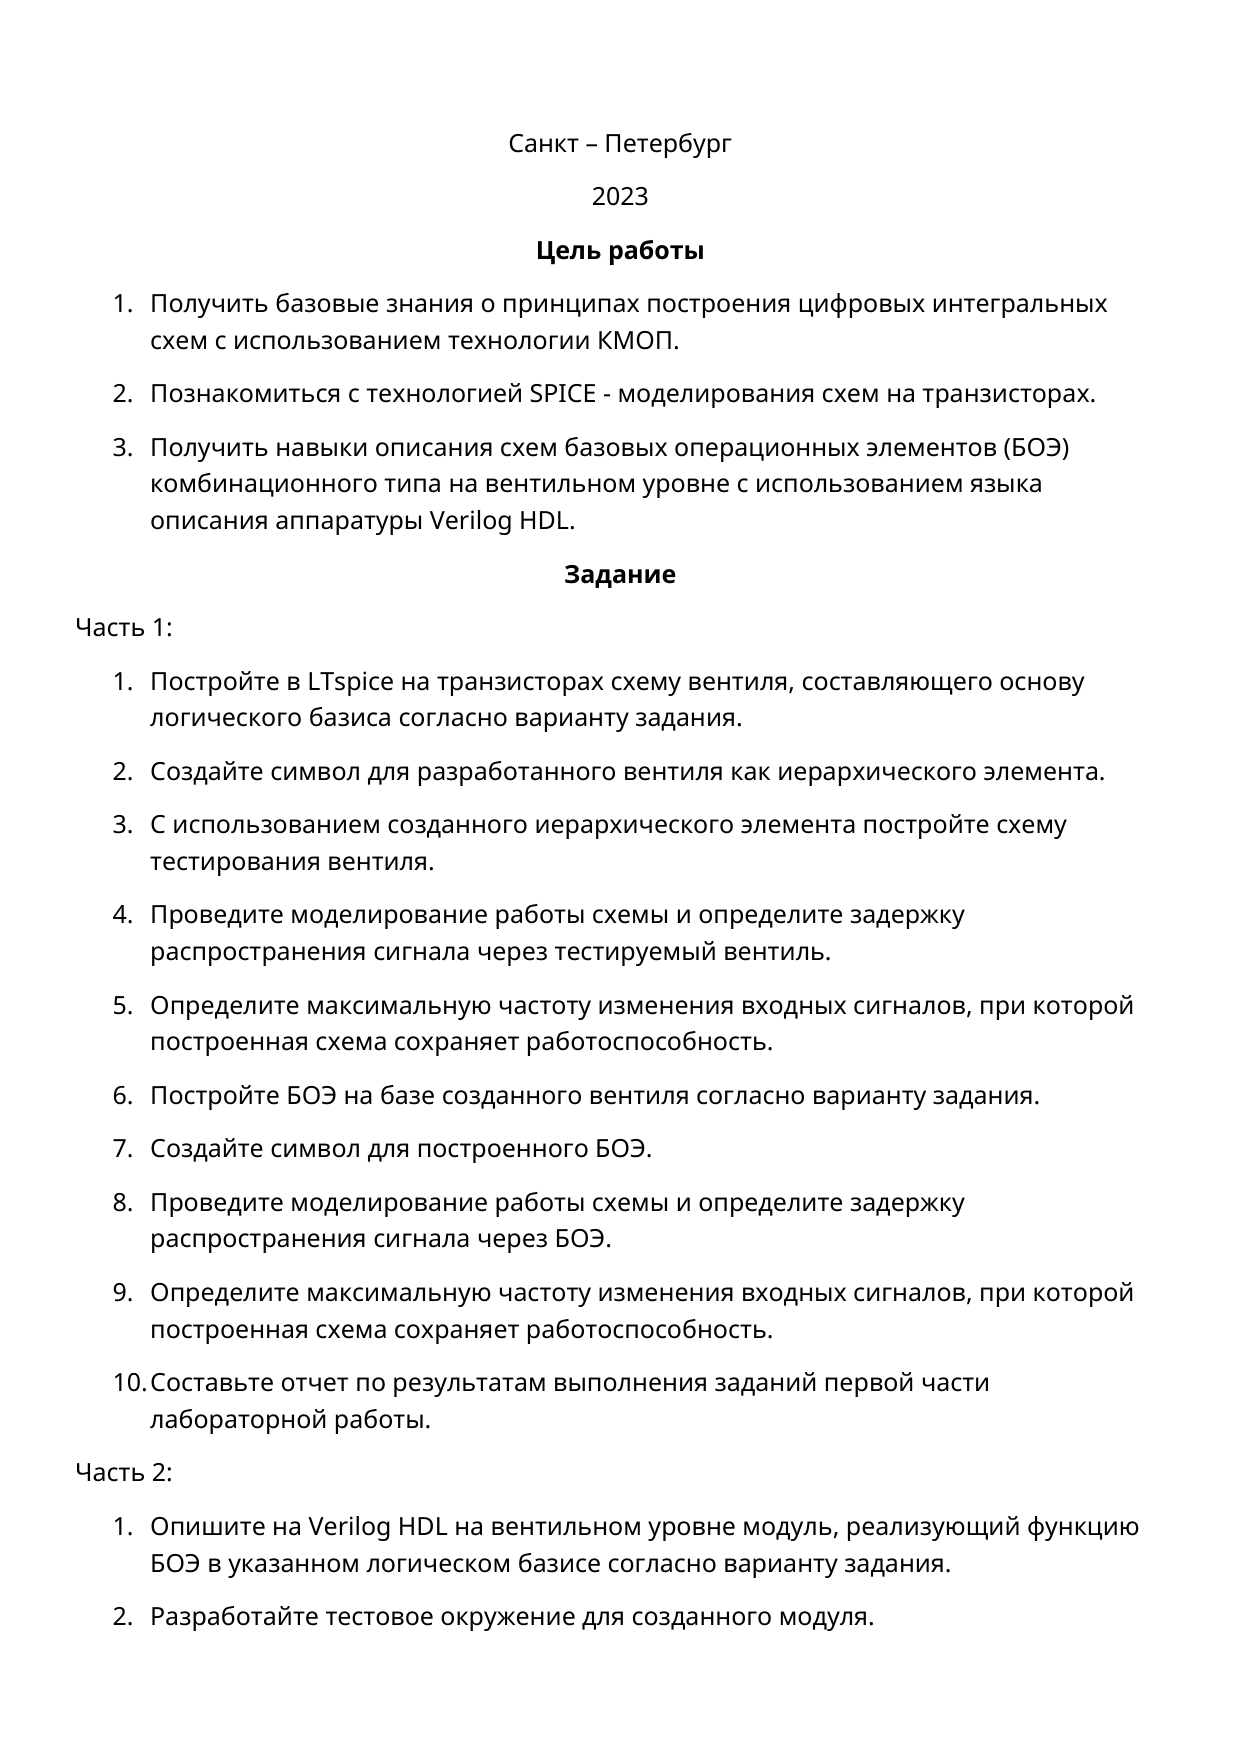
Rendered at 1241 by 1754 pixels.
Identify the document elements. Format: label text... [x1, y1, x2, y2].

list С использованием созданного иерархического элемента постройте схему тестирования вентиля. [112, 807, 1165, 878]
list Проведите моделирование работы схемы и определите задержку распространения сигнала через БОЭ. [112, 1184, 1165, 1255]
text Цель работы [75, 232, 1165, 266]
list Постройте БОЭ на базе созданного вентиля согласно варианту задания. [112, 1077, 1165, 1112]
list Определите максимальную частоту изменения входных сигналов, при которой построенная схема сохраняет работоспособность. [112, 1274, 1165, 1345]
list Создайте символ для разработанного вентиля как иерархического элемента. [112, 753, 1165, 787]
list Создайте символ для построенного БОЭ. [112, 1131, 1165, 1165]
list Опишите на Verilog HDL на вентильном уровне модуль, реализующий функцию БОЭ в указанном логическом базисе согласно варианту задания. [112, 1508, 1165, 1579]
text Задание [75, 556, 1165, 590]
list Постройте в LTspice на транзисторах схему вентиля, составляющего основу логического базиса согласно варианту задания. [112, 663, 1165, 734]
list Составьте отчет по результатам выполнения заданий первой части лабораторной работы. [112, 1365, 1165, 1436]
text Часть 1: [75, 610, 1165, 644]
list Определите максимальную частоту изменения входных сигналов, при которой построенная схема сохраняет работоспособность. [112, 987, 1165, 1058]
text Санкт – Петербург [75, 125, 1165, 159]
list Получить навыки описания схем базовых операционных элементов (БОЭ) комбинационного типа на вентильном уровне с использованием языка описания аппаратуры Verilog HDL. [112, 429, 1165, 537]
list Разработайте тестовое окружение для созданного модуля. [112, 1599, 1165, 1633]
list Познакомиться с технологией SPICE - моделирования схем на транзисторах. [112, 376, 1165, 410]
text Часть 2: [75, 1455, 1165, 1489]
list Проведите моделирование работы схемы и определите задержку распространения сигнала через тестируемый вентиль. [112, 897, 1165, 968]
text 2023 [75, 179, 1165, 213]
list Получить базовые знания о принципах построения цифровых интегральных схем с использованием технологии КМОП. [112, 286, 1165, 357]
